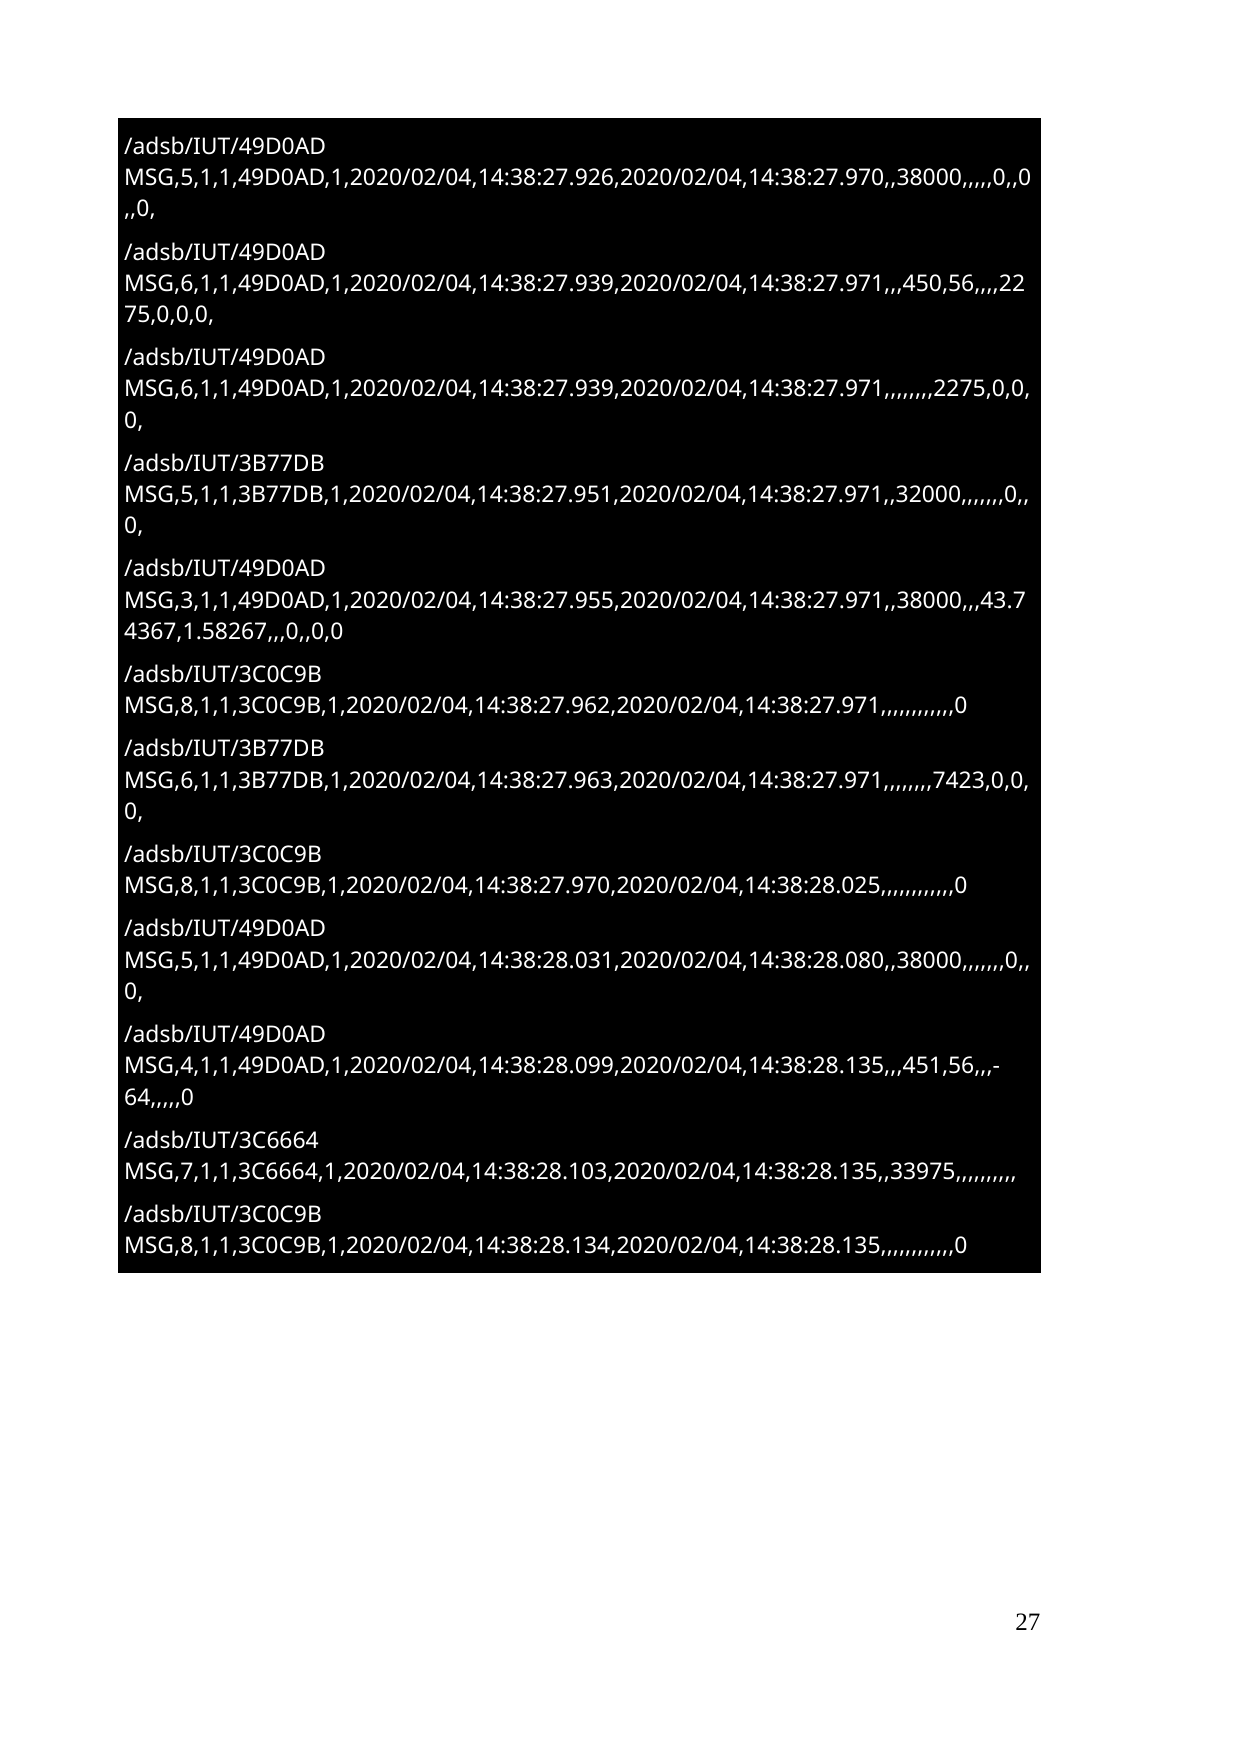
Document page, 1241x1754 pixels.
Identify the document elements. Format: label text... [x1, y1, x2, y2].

table_header /adsb/IUT/49D0AD MSG,5,1,1,49D0AD,1,2020/02/04,14:38:27.926,2020/02/04,14:38:27.970,,38000,,,,,0,,0,,0, /adsb/IUT/49D0AD MSG,6,1,1,49D0AD,1,2020/02/04,14:38:27.939,2020/02/04,14:38:27.971,,,450,56,,,,2275,0,0,0, /adsb/IUT/49D0AD MSG,6,1,1,49D0AD,1,2020/02/04,14:38:27.939,2020/02/04,14:38:27.971,,,,,,,,2275,0,0,0, /adsb/IUT/3B77DB MSG,5,1,1,3B77DB,1,2020/02/04,14:38:27.951,2020/02/04,14:38:27.971,,32000,,,,,,,0,,0, /adsb/IUT/49D0AD MSG,3,1,1,49D0AD,1,2020/02/04,14:38:27.955,2020/02/04,14:38:27.971,,38000,,,43.74367,1.58267,,,0,,0,0 /adsb/IUT/3C0C9B MSG,8,1,1,3C0C9B,1,2020/02/04,14:38:27.962,2020/02/04,14:38:27.971,,,,,,,,,,,,0 /adsb/IUT/3B77DB MSG,6,1,1,3B77DB,1,2020/02/04,14:38:27.963,2020/02/04,14:38:27.971,,,,,,,,7423,0,0,0, /adsb/IUT/3C0C9B MSG,8,1,1,3C0C9B,1,2020/02/04,14:38:27.970,2020/02/04,14:38:28.025,,,,,,,,,,,,0 /adsb/IUT/49D0AD MSG,5,1,1,49D0AD,1,2020/02/04,14:38:28.031,2020/02/04,14:38:28.080,,38000,,,,,,,0,,0, /adsb/IUT/49D0AD MSG,4,1,1,49D0AD,1,2020/02/04,14:38:28.099,2020/02/04,14:38:28.135,,,451,56,,,-64,,,,,0 /adsb/IUT/3C6664 MSG,7,1,1,3C6664,1,2020/02/04,14:38:28.103,2020/02/04,14:38:28.135,,33975,,,,,,,,,, /adsb/IUT/3C0C9B MSG,8,1,1,3C0C9B,1,2020/02/04,14:38:28.134,2020/02/04,14:38:28.135,,,,,,,,,,,,0 [119, 119, 1040, 1272]
